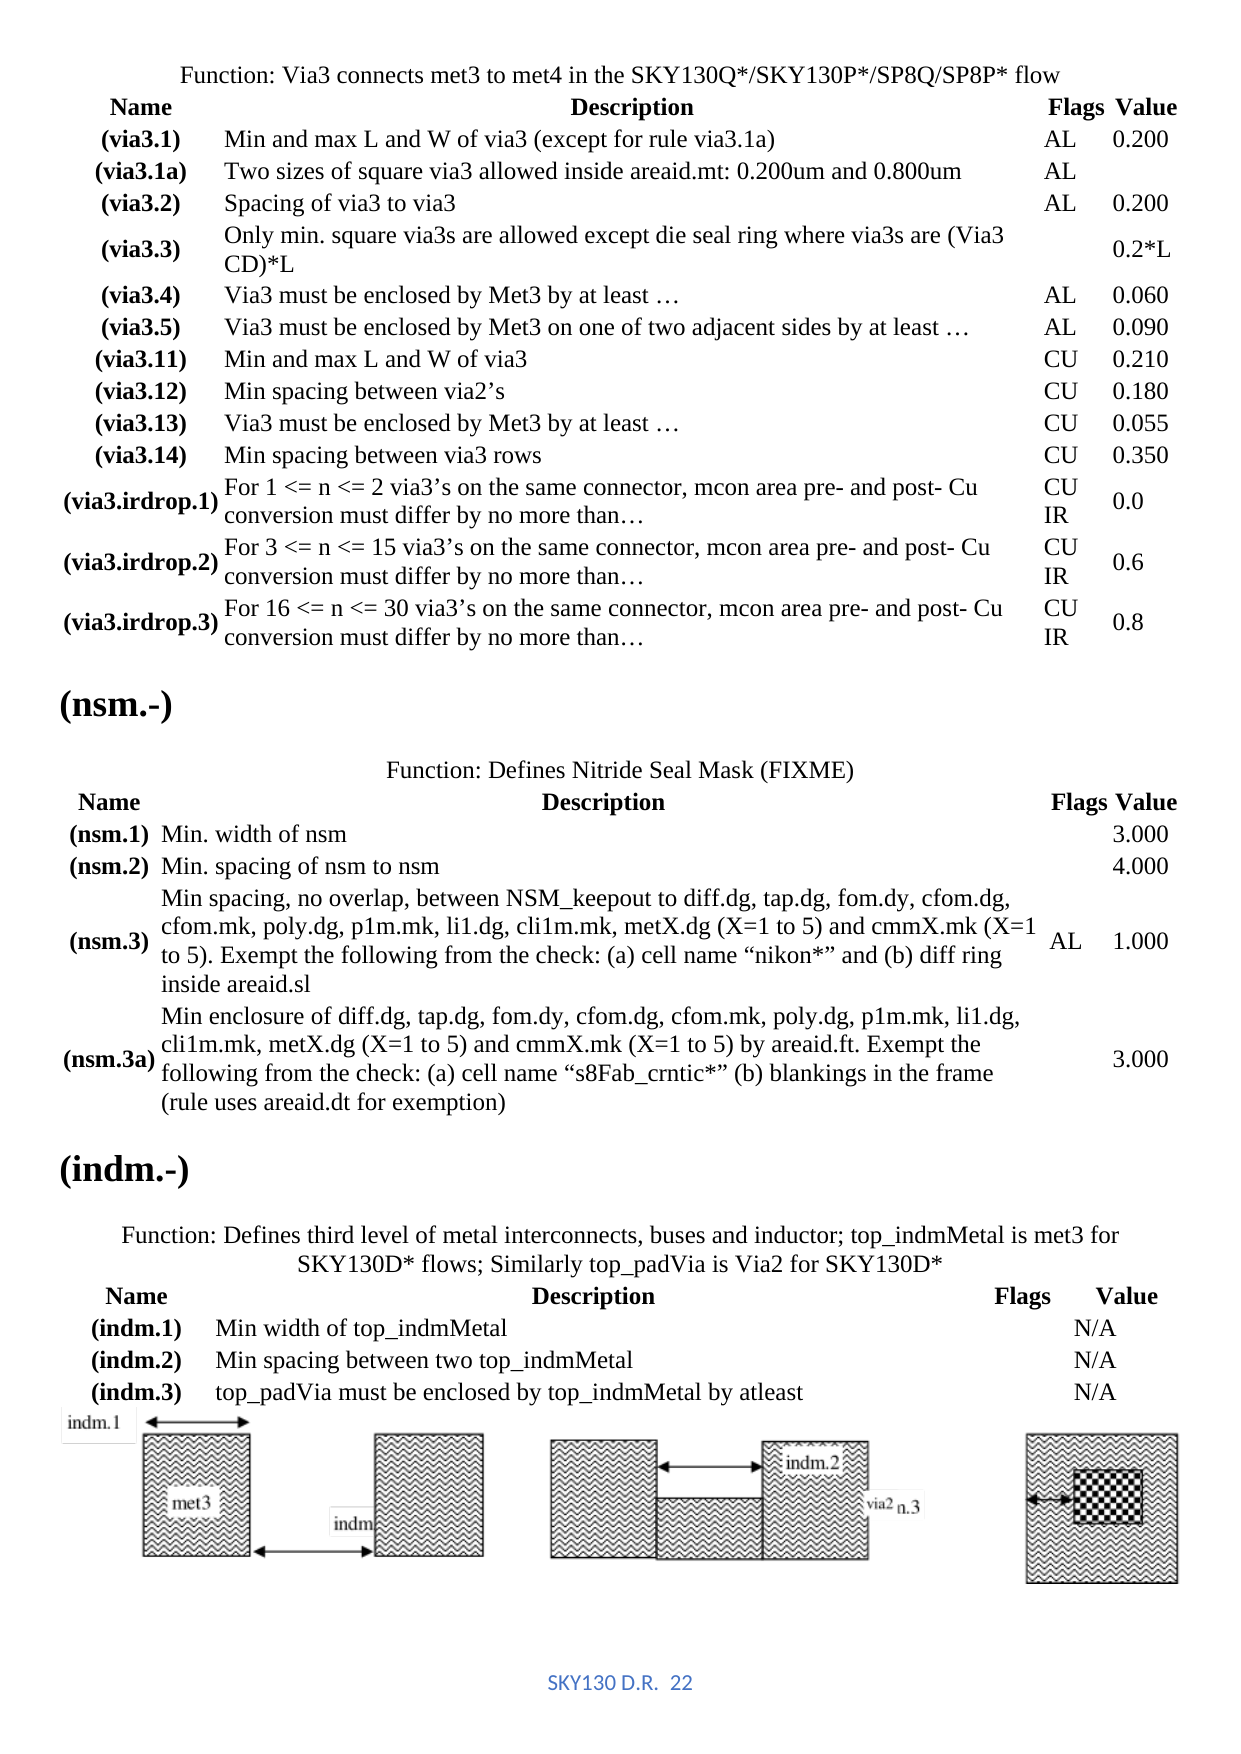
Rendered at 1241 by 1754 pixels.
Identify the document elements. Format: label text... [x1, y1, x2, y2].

table_cell (via3.irdrop.3) [59, 592, 222, 652]
table_cell Min. width of nsm [159, 818, 1048, 849]
table_cell (via3.1a) [59, 155, 222, 187]
table_cell For 1 <= n <= 2 via3’s on the same connector, mcon area pre- and post- Cu conversion must differ by no more than… [223, 470, 1042, 531]
table_cell Min and max L and W of via3 (except for rule via3.1a) [223, 123, 1042, 155]
table_cell Via3 must be enclosed by Met3 by at least … [223, 407, 1042, 438]
table_cell (indm.3) [59, 1375, 214, 1407]
table_cell 0.8 [1111, 592, 1181, 652]
table_cell CU [1042, 375, 1111, 407]
table_cell AL [1042, 311, 1111, 343]
table_cell Flags [1042, 91, 1111, 123]
table_cell (nsm.1) [59, 818, 159, 849]
table_cell 0.180 [1111, 375, 1181, 407]
table_cell Min and max L and W of via3 [223, 343, 1042, 375]
table_cell (via3.irdrop.2) [59, 531, 222, 592]
table_cell 0.060 [1111, 279, 1181, 311]
table_cell Value [1072, 1280, 1181, 1311]
table_cell Description [223, 91, 1042, 123]
table_cell (indm.2) [59, 1343, 214, 1375]
table_cell 3.000 [1111, 999, 1181, 1117]
table_cell Name [59, 786, 159, 817]
table_cell (via3.2) [59, 187, 222, 218]
table_cell 0.090 [1111, 311, 1181, 343]
table_cell N/A [1072, 1343, 1181, 1375]
table_header Function: Defines Nitride Seal Mask (FIXME) [59, 754, 1181, 786]
table_cell N/A [1072, 1311, 1181, 1343]
table_cell (via3.5) [59, 311, 222, 343]
table_cell Name [59, 91, 222, 123]
table_cell [1111, 155, 1181, 187]
table_cell Via3 must be enclosed by Met3 on one of two adjacent sides by at least … [223, 311, 1042, 343]
table_cell [1042, 219, 1111, 279]
table_cell (indm.1) [59, 1311, 214, 1343]
table_cell Description [159, 786, 1048, 817]
table_cell Flags [973, 1280, 1072, 1311]
table_cell (via3.1) [59, 123, 222, 155]
subtitle (indm.-) [59, 1147, 1181, 1190]
table_cell AL [1042, 187, 1111, 218]
table_cell (via3.13) [59, 407, 222, 438]
table_cell Min width of top_indmMetal [214, 1311, 973, 1343]
table_cell 0.055 [1111, 407, 1181, 438]
table_cell [973, 1343, 1072, 1375]
table_cell Min enclosure of diff.dg, tap.dg, fom.dy, cfom.dg, cfom.mk, poly.dg, p1m.mk, li1.dg, cli1m.mk, metX.dg (X=1 to 5) and cmmX.mk (X=1 to 5) by areaid.ft. Exempt the following from the check: (a) cell name “s8Fab_crntic*” (b) blankings in the frame (rule uses areaid.dt for exemption) [159, 999, 1048, 1117]
table_header Function: Defines third level of metal interconnects, buses and inductor; top_indmMetal is met3 for SKY130D* flows; Similarly top_padVia is Via2 for SKY130D* [59, 1219, 1181, 1279]
table_cell (via3.4) [59, 279, 222, 311]
table_cell AL [1042, 123, 1111, 155]
table_cell [973, 1375, 1072, 1407]
table_cell [973, 1311, 1072, 1343]
table_cell For 16 <= n <= 30 via3’s on the same connector, mcon area pre- and post- Cu conversion must differ by no more than… [223, 592, 1042, 652]
table_cell 3.000 [1111, 818, 1181, 849]
table_cell (via3.11) [59, 343, 222, 375]
table_cell CU [1042, 439, 1111, 470]
table_cell Min spacing, no overlap, between NSM_keepout to diff.dg, tap.dg, fom.dy, cfom.dg, cfom.mk, poly.dg, p1m.mk, li1.dg, cli1m.mk, metX.dg (X=1 to 5) and cmmX.mk (X=1 to 5). Exempt the following from the check: (a) cell name “nikon*” and (b) diff ring inside areaid.sl [159, 881, 1048, 999]
table_cell 0.200 [1111, 123, 1181, 155]
table_cell [1048, 818, 1111, 849]
table_cell 0.2*L [1111, 219, 1181, 279]
table_cell AL [1042, 155, 1111, 187]
table_cell 0.210 [1111, 343, 1181, 375]
table_cell Value [1111, 786, 1181, 817]
table_cell Min spacing between two top_indmMetal [214, 1343, 973, 1375]
table_cell 0.0 [1111, 470, 1181, 531]
table_cell (nsm.3a) [59, 999, 159, 1117]
table_cell Via3 must be enclosed by Met3 by at least … [223, 279, 1042, 311]
table_cell 0.6 [1111, 531, 1181, 592]
table_cell 0.200 [1111, 187, 1181, 218]
picture [59, 1407, 1182, 1584]
table_cell Spacing of via3 to via3 [223, 187, 1042, 218]
table_header Function: Via3 connects met3 to met4 in the SKY130Q*/SKY130P*/SP8Q/SP8P* flow [59, 59, 1181, 91]
table_cell CU IR [1042, 531, 1111, 592]
table_cell Description [214, 1280, 973, 1311]
table_cell (via3.12) [59, 375, 222, 407]
table_cell Min spacing between via2’s [223, 375, 1042, 407]
table_cell (nsm.2) [59, 849, 159, 881]
table_cell CU [1042, 343, 1111, 375]
table_cell Two sizes of square via3 allowed inside areaid.mt: 0.200um and 0.800um [223, 155, 1042, 187]
table_cell AL [1048, 881, 1111, 999]
table_cell AL [1042, 279, 1111, 311]
table_cell CU [1042, 407, 1111, 438]
table_cell Flags [1048, 786, 1111, 817]
table_cell (via3.14) [59, 439, 222, 470]
table_cell 4.000 [1111, 849, 1181, 881]
table_cell 0.350 [1111, 439, 1181, 470]
table_cell Min spacing between via3 rows [223, 439, 1042, 470]
table_cell (nsm.3) [59, 881, 159, 999]
table_cell Name [59, 1280, 214, 1311]
table_cell 1.000 [1111, 881, 1181, 999]
table_cell N/A [1072, 1375, 1181, 1407]
table_cell [1048, 999, 1111, 1117]
table_cell Only min. square via3s are allowed except die seal ring where via3s are (Via3 CD)*L [223, 219, 1042, 279]
table_cell For 3 <= n <= 15 via3’s on the same connector, mcon area pre- and post- Cu conversion must differ by no more than… [223, 531, 1042, 592]
table_cell Value [1111, 91, 1181, 123]
table_cell CU IR [1042, 470, 1111, 531]
table_cell top_padVia must be enclosed by top_indmMetal by atleast [214, 1375, 973, 1407]
table_cell CU IR [1042, 592, 1111, 652]
table_cell Min. spacing of nsm to nsm [159, 849, 1048, 881]
subtitle (nsm.-) [59, 681, 1181, 724]
table_cell [1048, 849, 1111, 881]
table_cell (via3.3) [59, 219, 222, 279]
table_cell (via3.irdrop.1) [59, 470, 222, 531]
